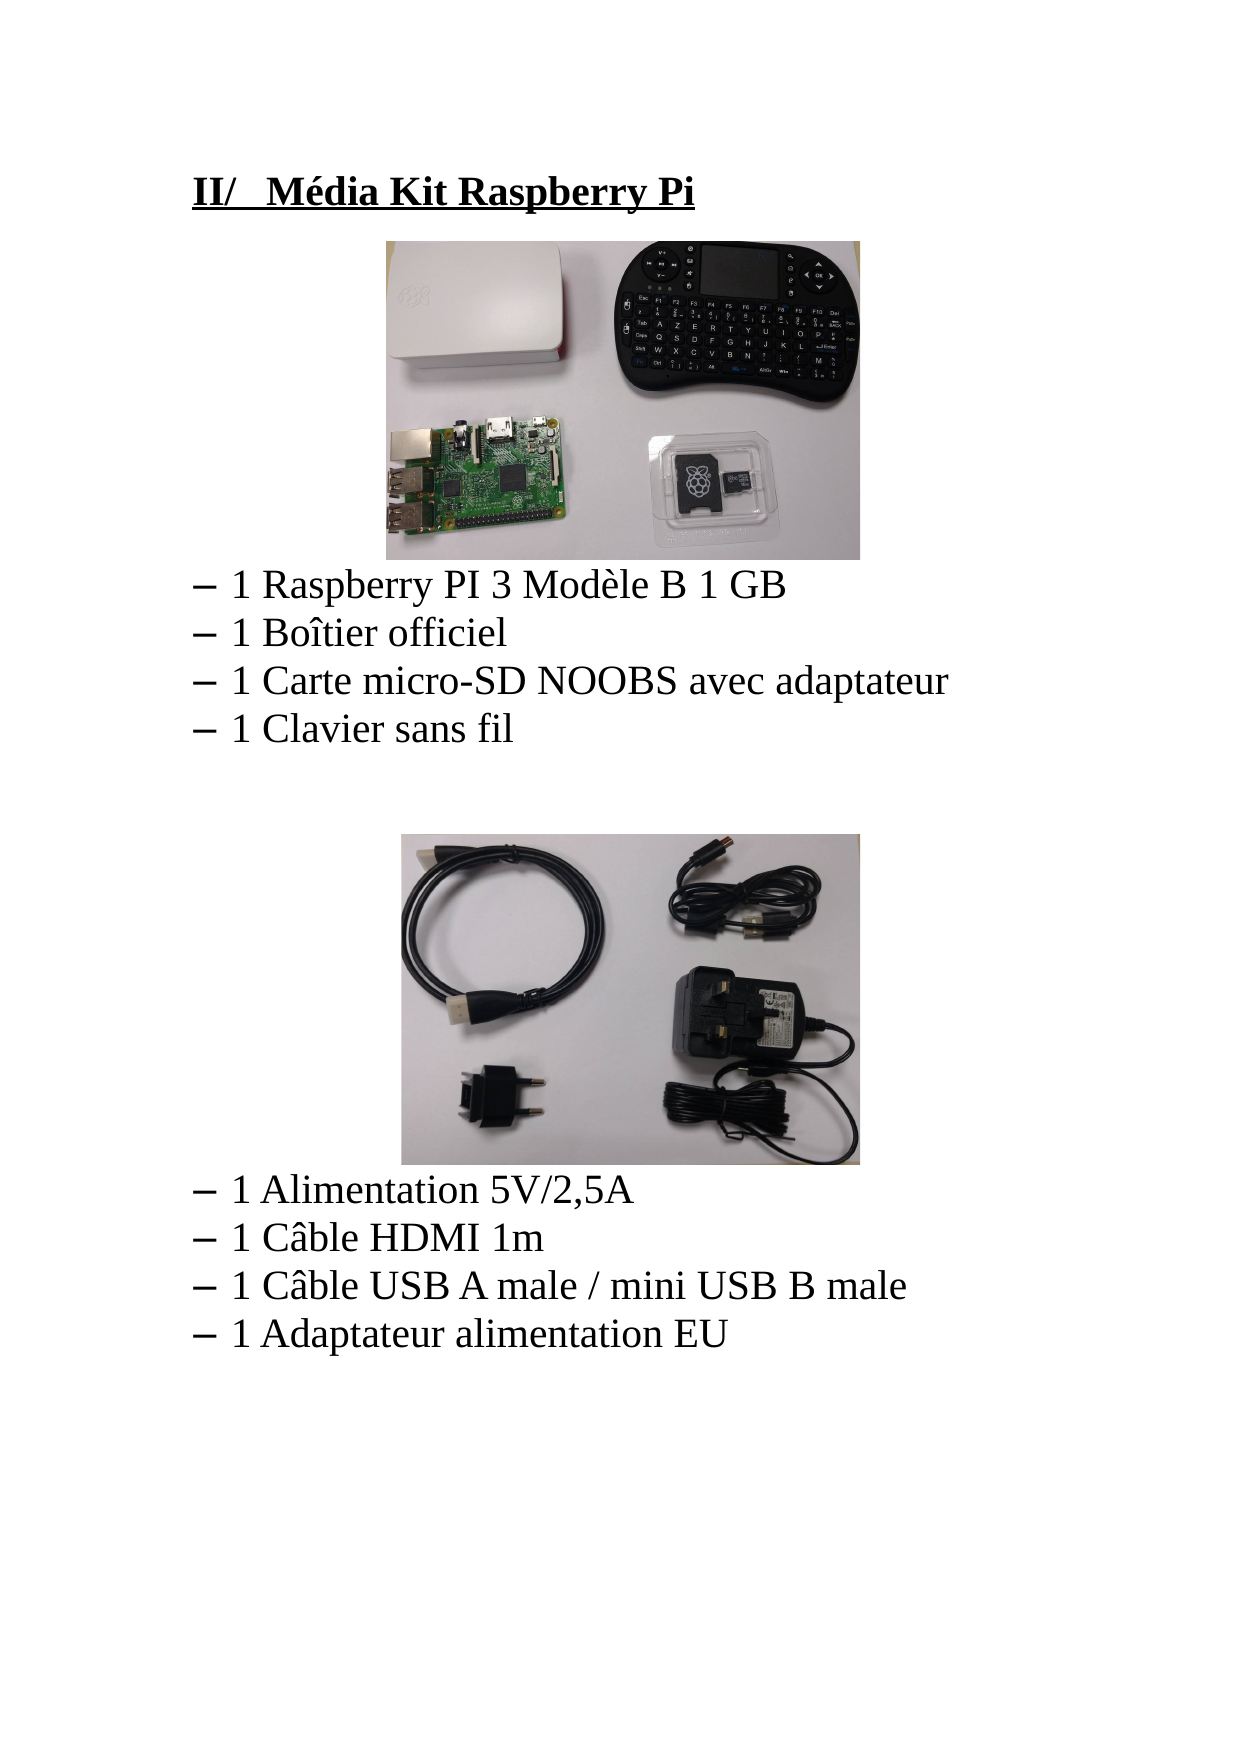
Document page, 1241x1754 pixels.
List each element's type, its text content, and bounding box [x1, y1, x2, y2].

list 1 Câble HDMI 1m [193, 1212, 1122, 1260]
list 1 Clavier sans fil [193, 703, 1122, 751]
list 1 Raspberry PI 3 Modèle B 1 GB [193, 214, 1122, 607]
list 1 Adaptateur alimentation EU [193, 1308, 1122, 1356]
list 1 Carte micro-SD NOOBS avec adaptateur [193, 655, 1122, 703]
text II/ Média Kit Raspberry Pi [118, 118, 1122, 214]
picture [386, 241, 861, 560]
list 1 Alimentation 5V/2,5A [193, 799, 1122, 1212]
list 1 Boîtier officiel [193, 607, 1122, 655]
list 1 Câble USB A male / mini USB B male [193, 1260, 1122, 1308]
picture [401, 834, 861, 1165]
